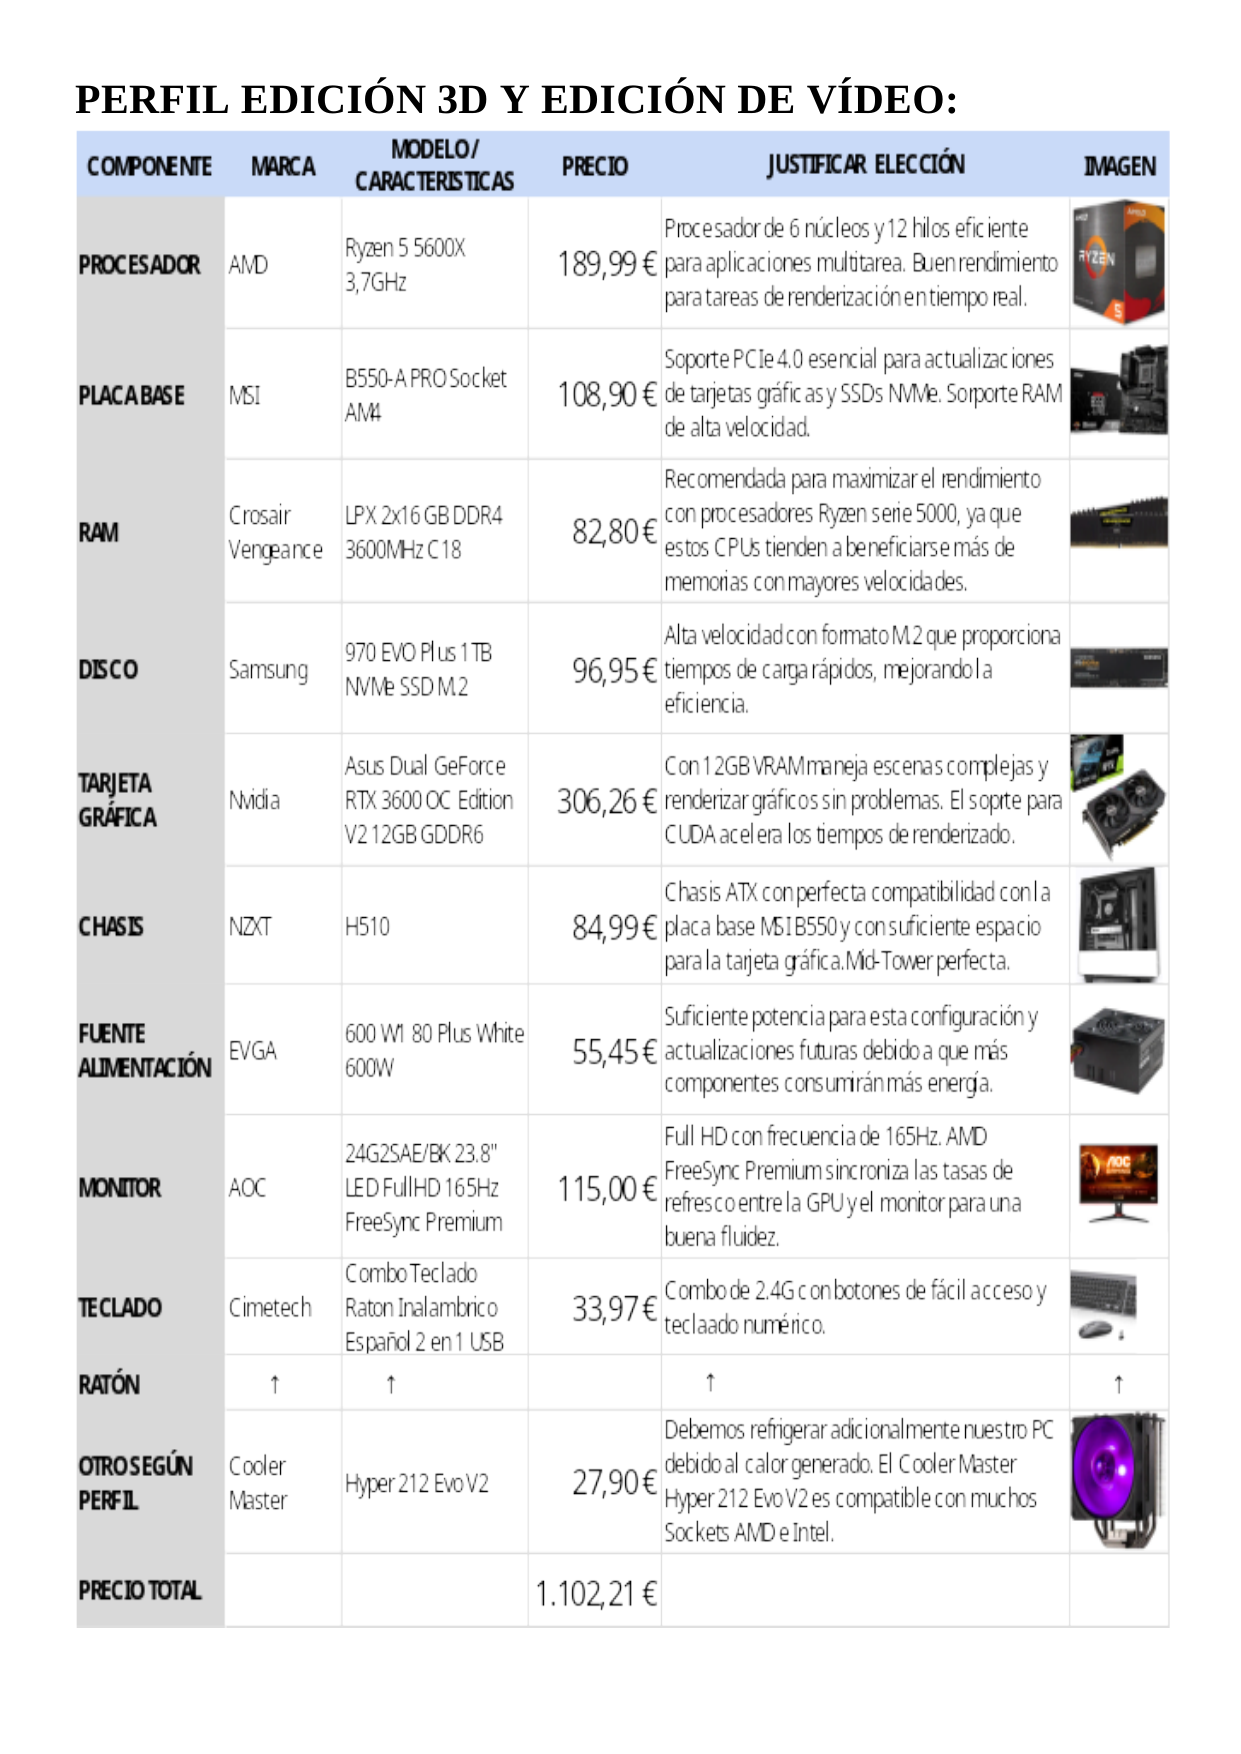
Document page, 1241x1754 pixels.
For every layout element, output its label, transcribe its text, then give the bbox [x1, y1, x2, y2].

subtitle perfil edición 3d y edición de vídeo: [75, 75, 1165, 123]
